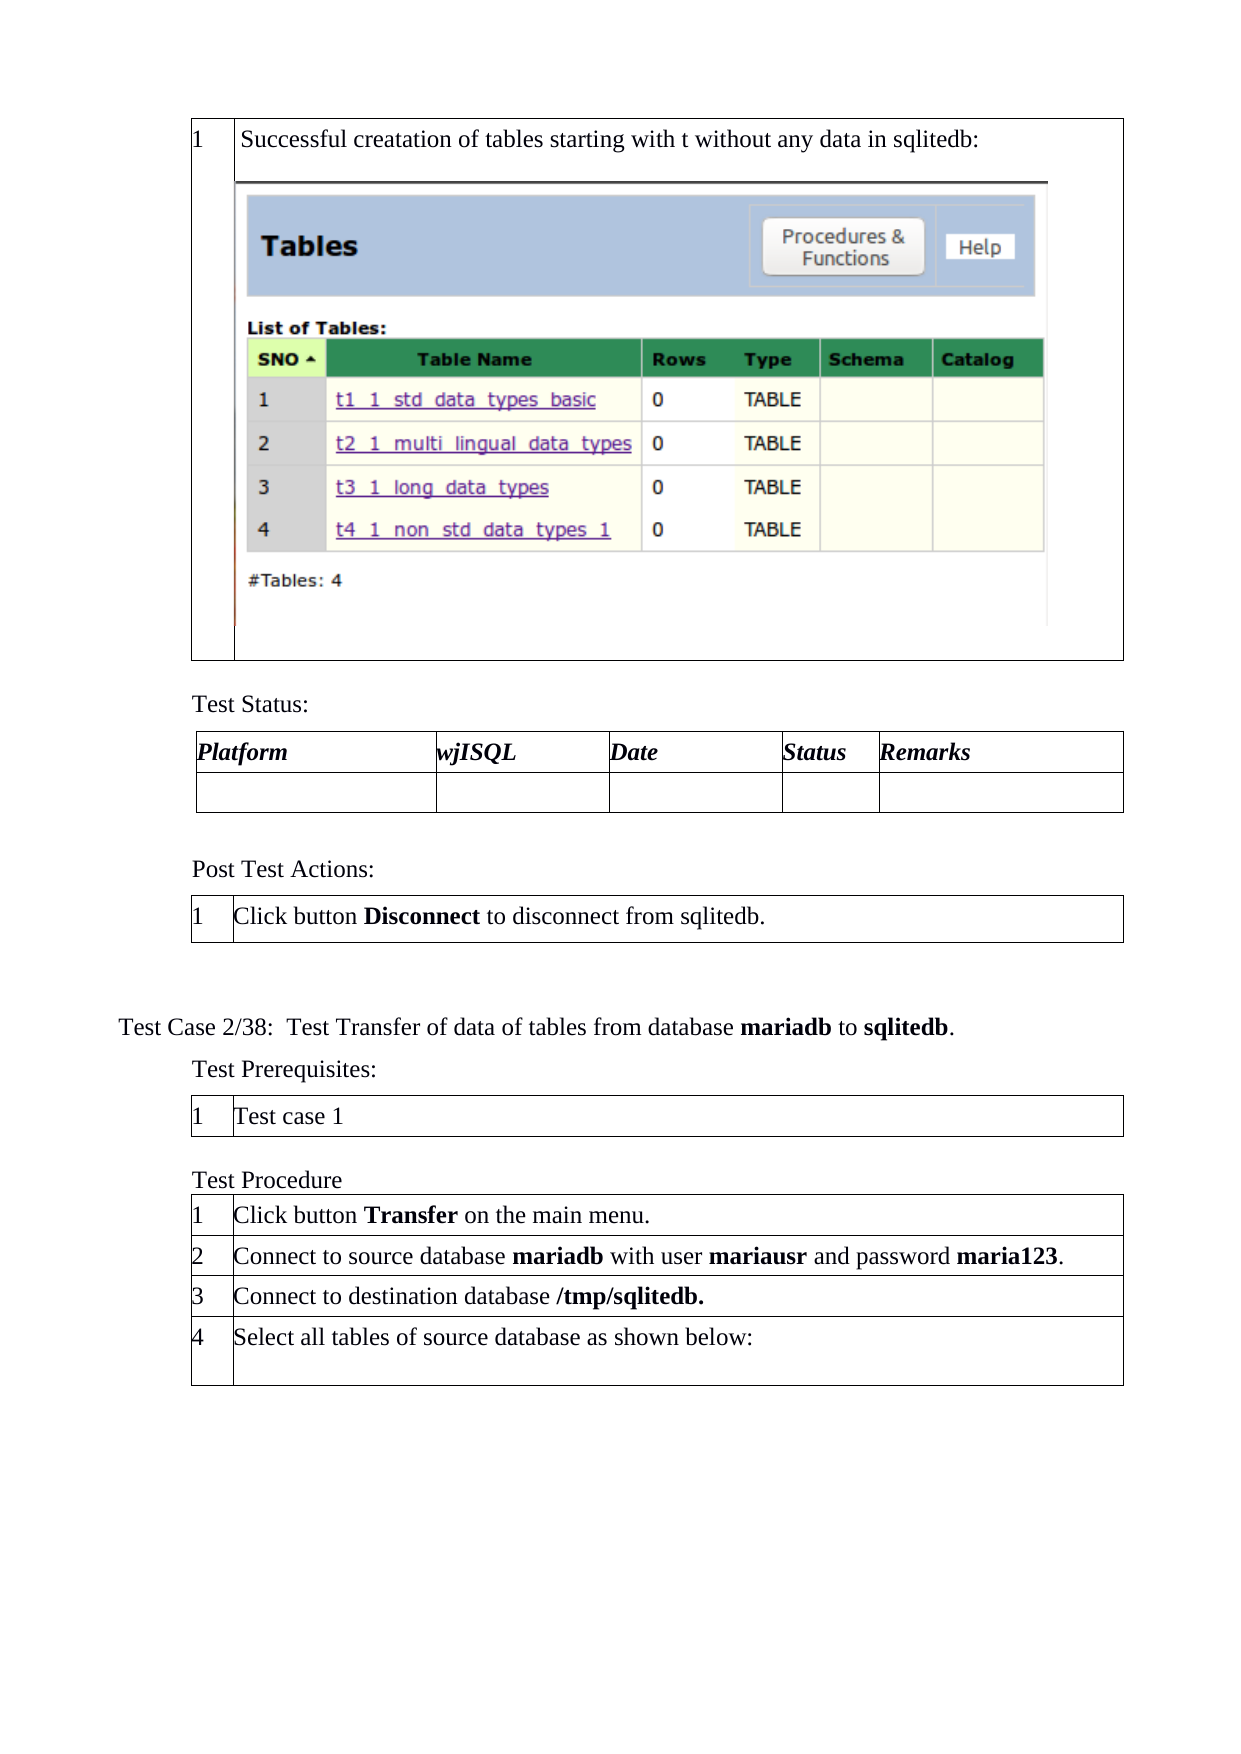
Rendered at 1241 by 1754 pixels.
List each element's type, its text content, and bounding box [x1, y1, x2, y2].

table_cell 2 [192, 1236, 233, 1275]
text Test Status: [118, 689, 1122, 718]
text Test Procedure [118, 1165, 1122, 1194]
table_cell [880, 773, 1123, 812]
table_header Click button Transfer on the main menu. [234, 1195, 1123, 1234]
picture [233, 181, 1048, 626]
table_header Remarks [880, 732, 1123, 771]
table_cell [783, 773, 879, 812]
table_cell Connect to source database mariadb with user mariausr and password maria123. [234, 1236, 1123, 1275]
table_header 1 [192, 119, 234, 660]
table_cell 4 [192, 1317, 233, 1385]
table_header 1 [192, 1096, 233, 1136]
table_header 1 [192, 896, 233, 942]
text Post Test Actions: [118, 854, 1122, 883]
table_cell [197, 773, 436, 812]
table_cell Select all tables of source database as shown below: [234, 1317, 1123, 1385]
table_header Status [783, 732, 879, 771]
table_header Platform [197, 732, 436, 771]
table_header Click button Disconnect to disconnect from sqlitedb. [234, 896, 1123, 942]
text Test Prerequisites: [118, 1054, 1122, 1082]
table_header wjISQL [437, 732, 609, 771]
table_cell 3 [192, 1276, 233, 1316]
table_cell [610, 773, 782, 812]
table_header Date [610, 732, 782, 771]
table_header Successful creatation of tables starting with t without any data in sqlitedb: [235, 119, 1123, 660]
table_cell Connect to destination database /tmp/sqlitedb. [234, 1276, 1123, 1316]
text Test Case 2/38: Test Transfer of data of tables from database mariadb to sqlitedb. [118, 1012, 1122, 1041]
table_cell [437, 773, 609, 812]
table_header 1 [192, 1195, 233, 1234]
table_header Test case 1 [234, 1096, 1123, 1136]
